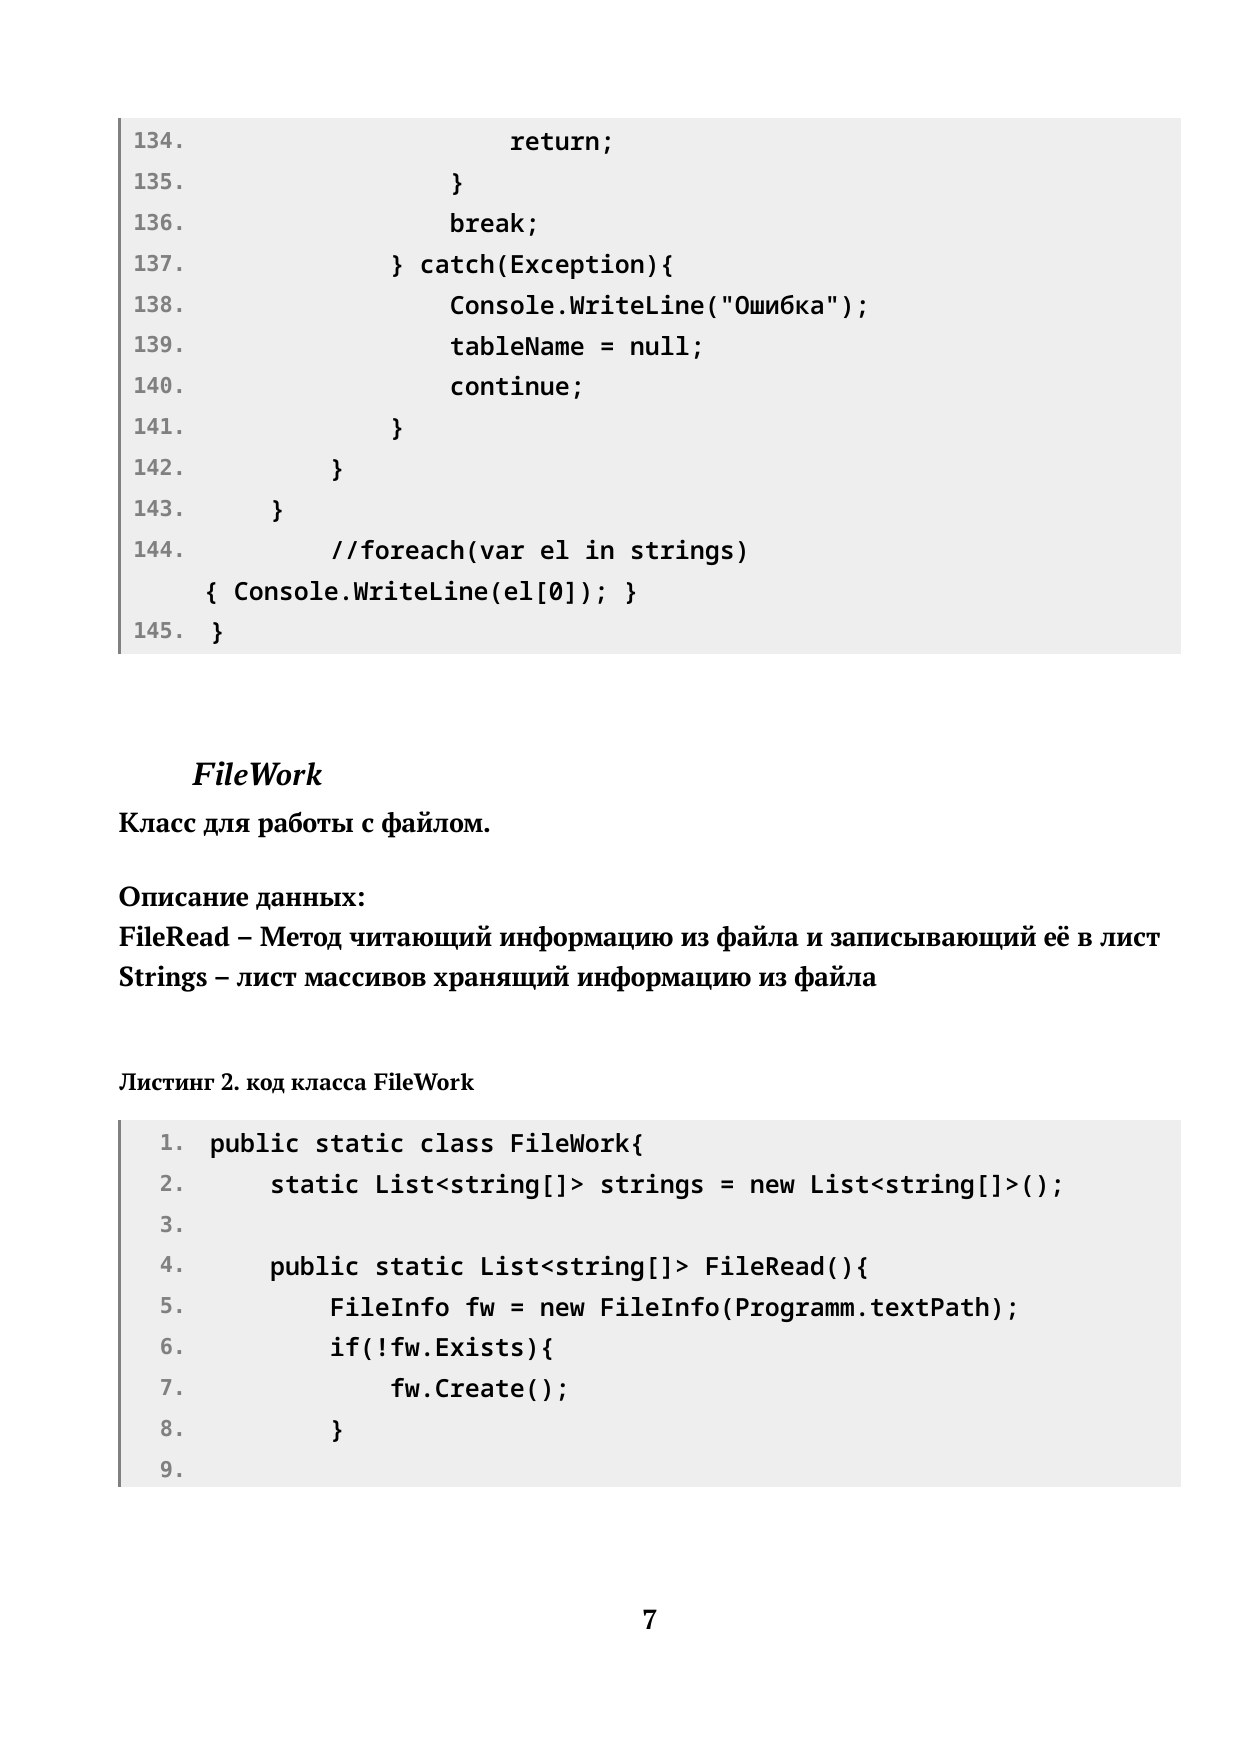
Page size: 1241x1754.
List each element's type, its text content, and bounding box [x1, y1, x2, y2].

list return; [121, 118, 1181, 158]
list } [121, 1406, 1181, 1446]
list } [121, 486, 1181, 526]
list if(!fw.Exists){ [121, 1324, 1181, 1364]
text Листинг 2. код класса FileWork [118, 1067, 1181, 1096]
text FileRead – Метод читающий информацию из файла и записывающий её в лист [118, 919, 1181, 952]
text Класс для работы с файлом. [118, 805, 1181, 838]
list } [121, 608, 1181, 654]
list Console.WriteLine("Ошибка"); [121, 281, 1181, 321]
list break; [121, 200, 1181, 240]
list continue; [121, 363, 1181, 403]
list } [121, 445, 1181, 485]
list } [121, 404, 1181, 444]
list } catch(Exception){ [121, 241, 1181, 281]
text Strings – лист массивов хранящий информацию из файла [118, 959, 1181, 993]
text Описание данных: [118, 879, 1181, 912]
list FileInfo fw = new FileInfo(Programm.textPath); [121, 1283, 1181, 1323]
list fw.Create(); [121, 1365, 1181, 1405]
list public static class FileWork{ [121, 1120, 1181, 1160]
list //foreach(var el in strings){ Console.WriteLine(el[0]); } [121, 526, 1181, 607]
list static List<string[]> strings = new List<string[]>(); [121, 1161, 1181, 1201]
subtitle FileWork [118, 754, 1181, 792]
list public static List<string[]> FileRead(){ [121, 1242, 1181, 1282]
list tableName = null; [121, 322, 1181, 362]
list } [121, 159, 1181, 199]
